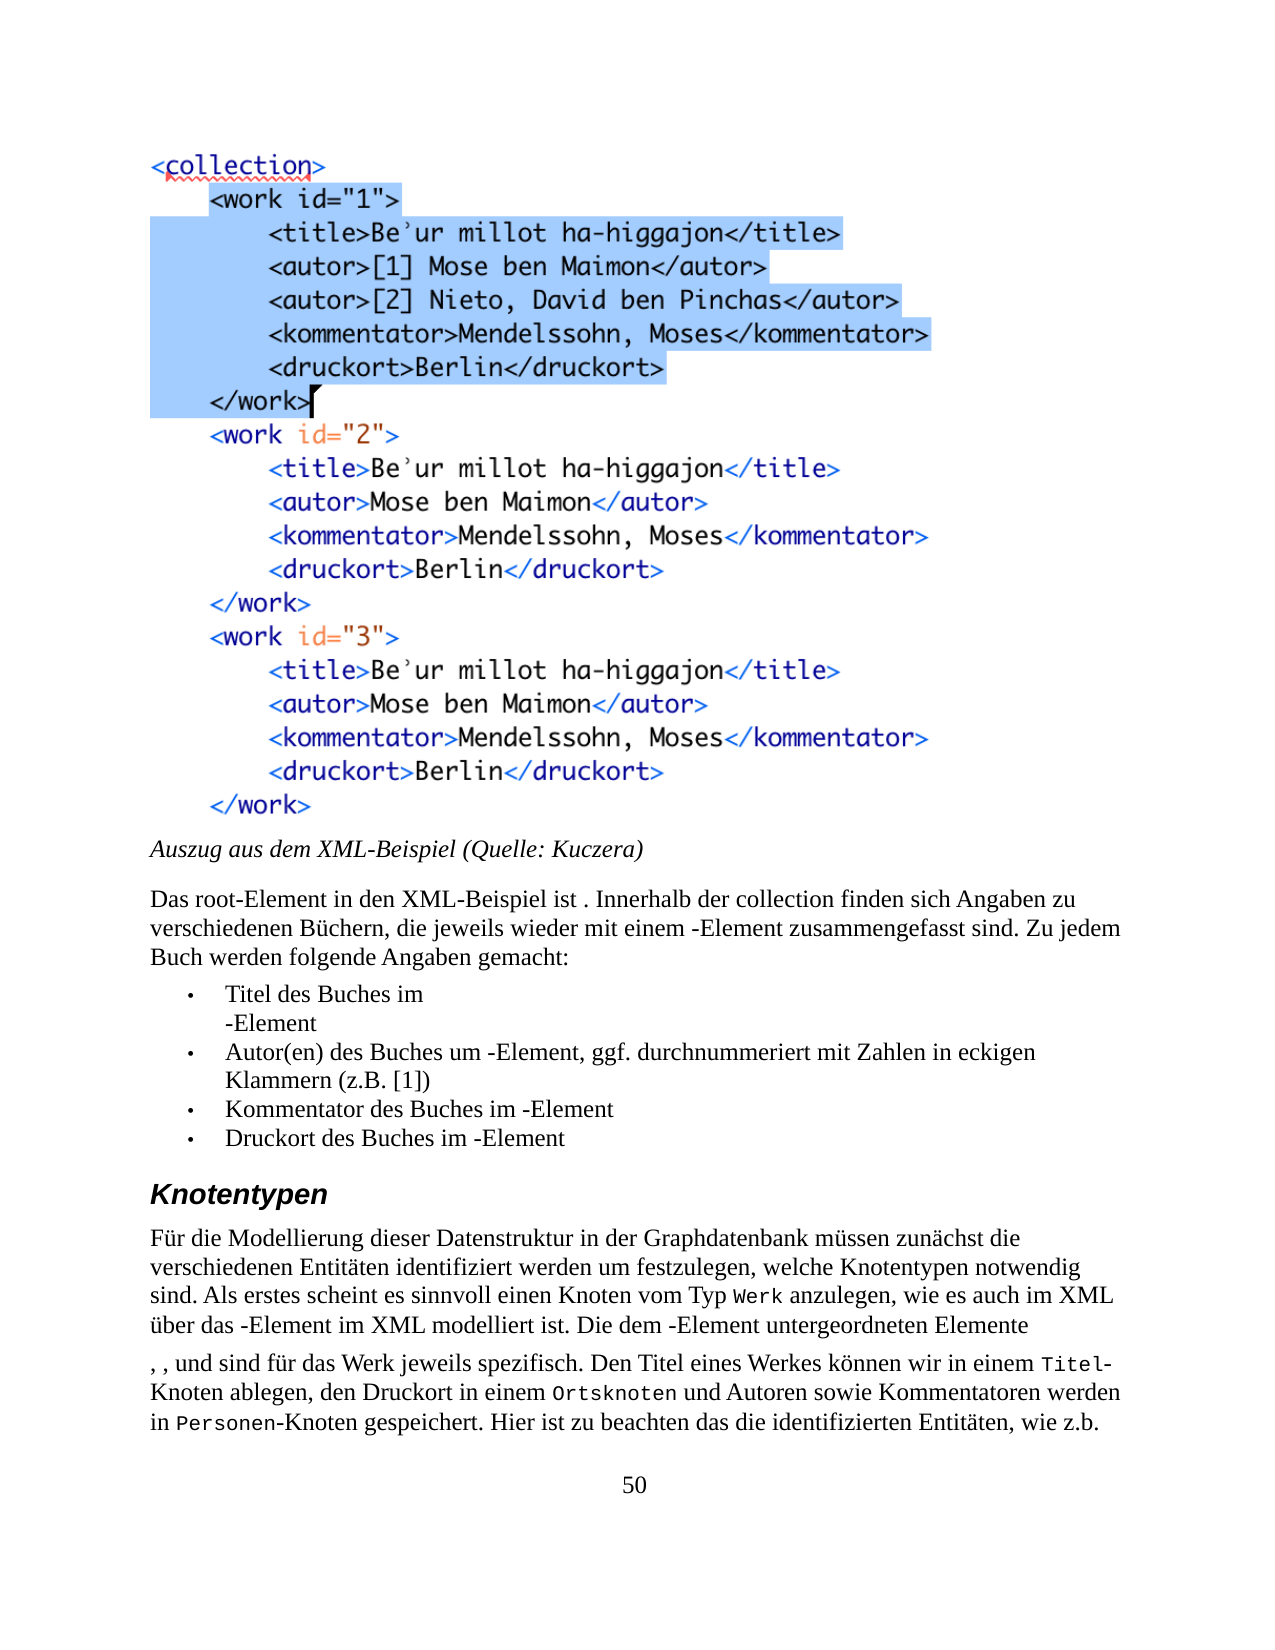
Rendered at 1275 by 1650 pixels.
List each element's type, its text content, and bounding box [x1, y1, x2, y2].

list Autor(en) des Buches um -Element, ggf. durchnummeriert mit Zahlen in eckigen Klammern (z.B. [1]) [187, 1037, 1125, 1094]
subtitle Knotentypen [150, 1177, 1125, 1210]
list Kommentator des Buches im -Element [187, 1094, 1125, 1123]
picture [150, 150, 943, 822]
text Auszug aus dem XML-Beispiel (Quelle: Kuczera) [150, 834, 1125, 863]
list -Element [187, 1008, 1125, 1037]
text Das root-Element in den XML-Beispiel ist . Innerhalb der collection finden sich Angaben zu verschiedenen Büchern, die jeweils wieder mit einem -Element zusammengefasst sind. Zu jedem Buch werden folgende Angaben gemacht: [150, 884, 1125, 970]
text Für die Modellierung dieser Datenstruktur in der Graphdatenbank müssen zunächst die verschiedenen Entitäten identifiziert werden um festzulegen, welche Knotentypen notwendig sind. Als erstes scheint es sinnvoll einen Knoten vom Typ Werk anzulegen, wie es auch im XML über das -Element im XML modelliert ist. Die dem -Element untergeordneten Elemente [150, 1223, 1125, 1339]
list Titel des Buches im [187, 979, 1125, 1008]
list Druckort des Buches im -Element [187, 1123, 1125, 1152]
text , , und sind für das Werk jeweils spezifisch. Den Titel eines Werkes können wir in einem Titel-Knoten ablegen, den Druckort in einem Ortsknoten und Autoren sowie Kommentatoren werden in Personen-Knoten gespeichert. Hier ist zu beachten das die identifizierten Entitäten, wie z.b. [150, 1348, 1125, 1436]
